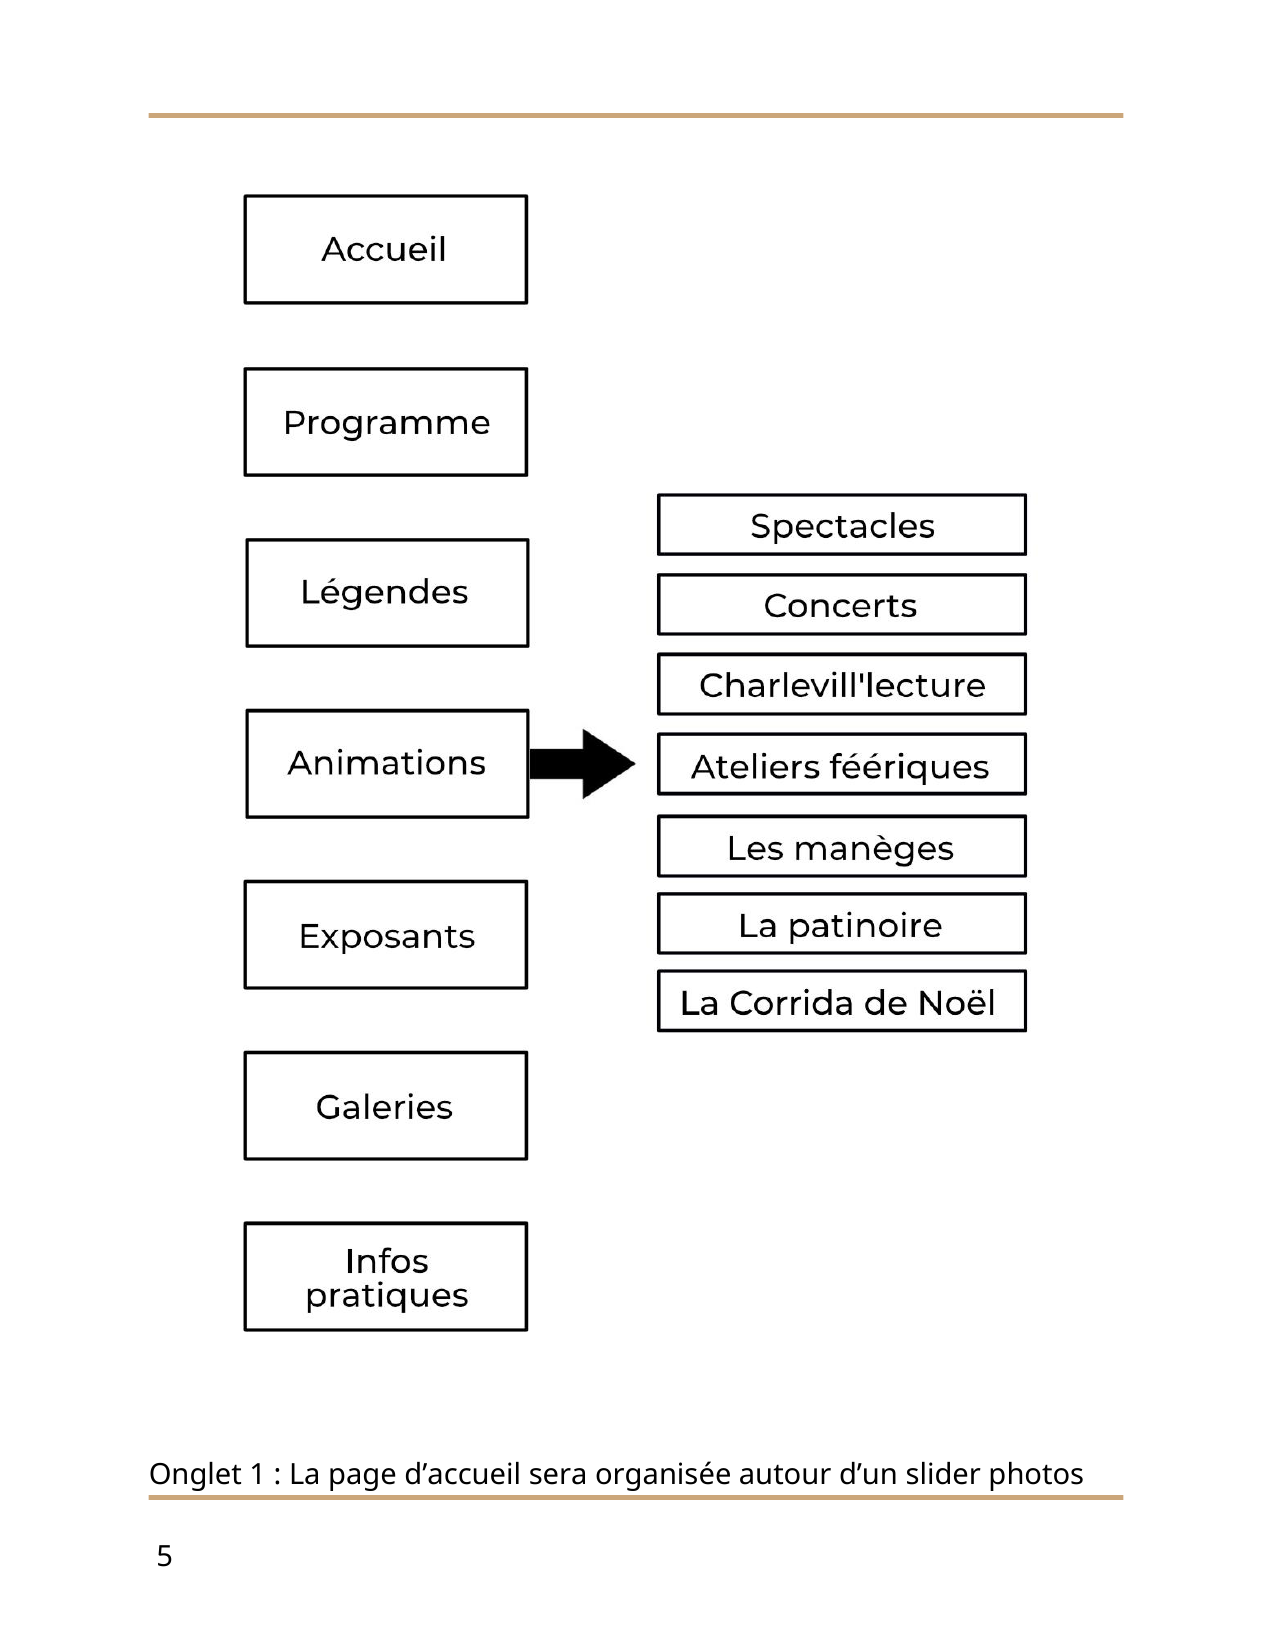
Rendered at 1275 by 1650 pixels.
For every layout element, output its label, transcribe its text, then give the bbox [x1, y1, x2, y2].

picture [148, 1495, 1124, 1500]
text Onglet 1 : La page d’accueil sera organisée autour d’un slider photos [148, 1453, 1125, 1493]
picture [229, 153, 1044, 1374]
picture [148, 113, 1124, 118]
